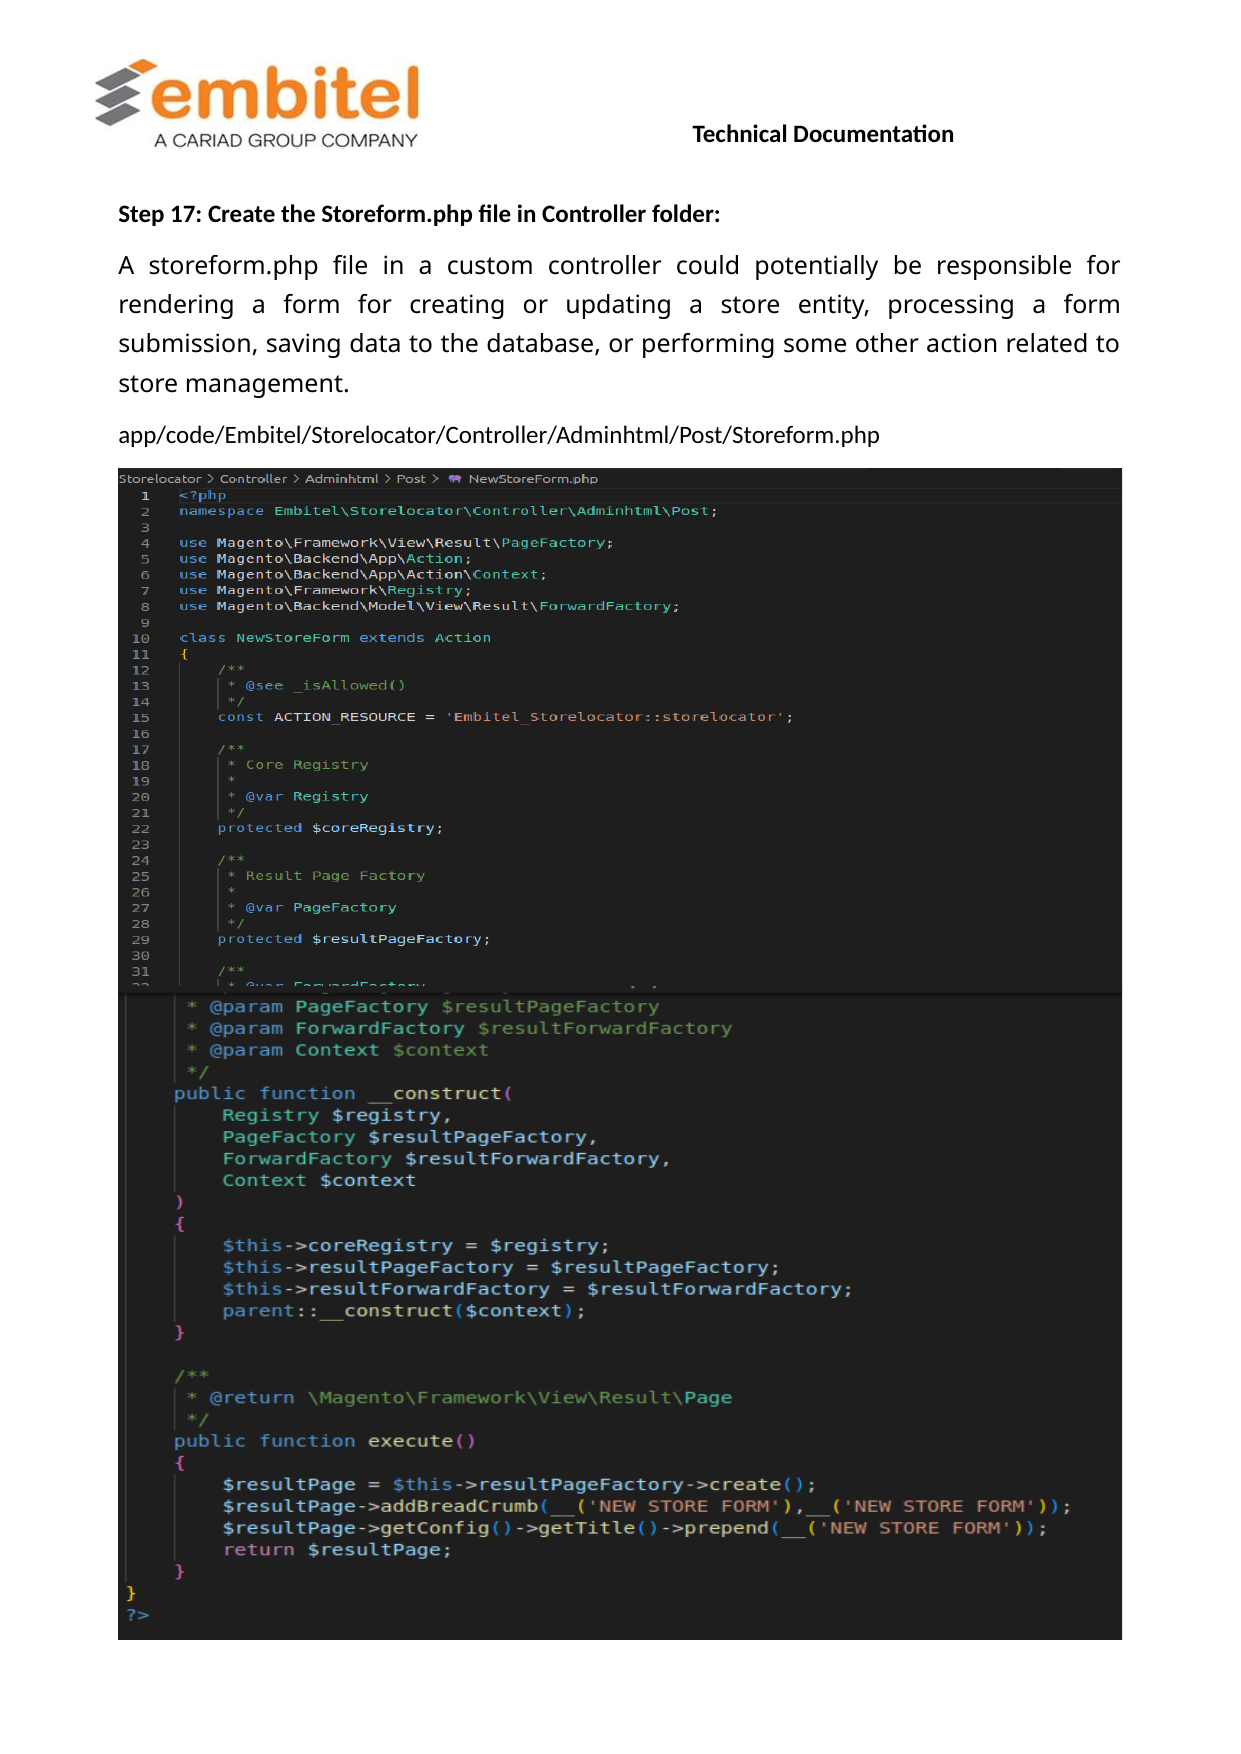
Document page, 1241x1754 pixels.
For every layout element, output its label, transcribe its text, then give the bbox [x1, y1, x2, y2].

picture [118, 468, 1123, 1640]
text Step 17: Create the Storeform.php file in Controller folder: [118, 198, 1122, 229]
text Technical Documentation [419, 118, 1122, 149]
text app/code/Embitel/Storelocator/Controller/Adminhtml/Post/Storeform.php [118, 419, 1122, 449]
text A storeform.php file in a custom controller could potentially be responsible for rendering a form for creating or updating a store entity, processing a form submission, saving data to the database, or performing some other action related to store management. [118, 248, 1122, 399]
picture [95, 59, 419, 149]
